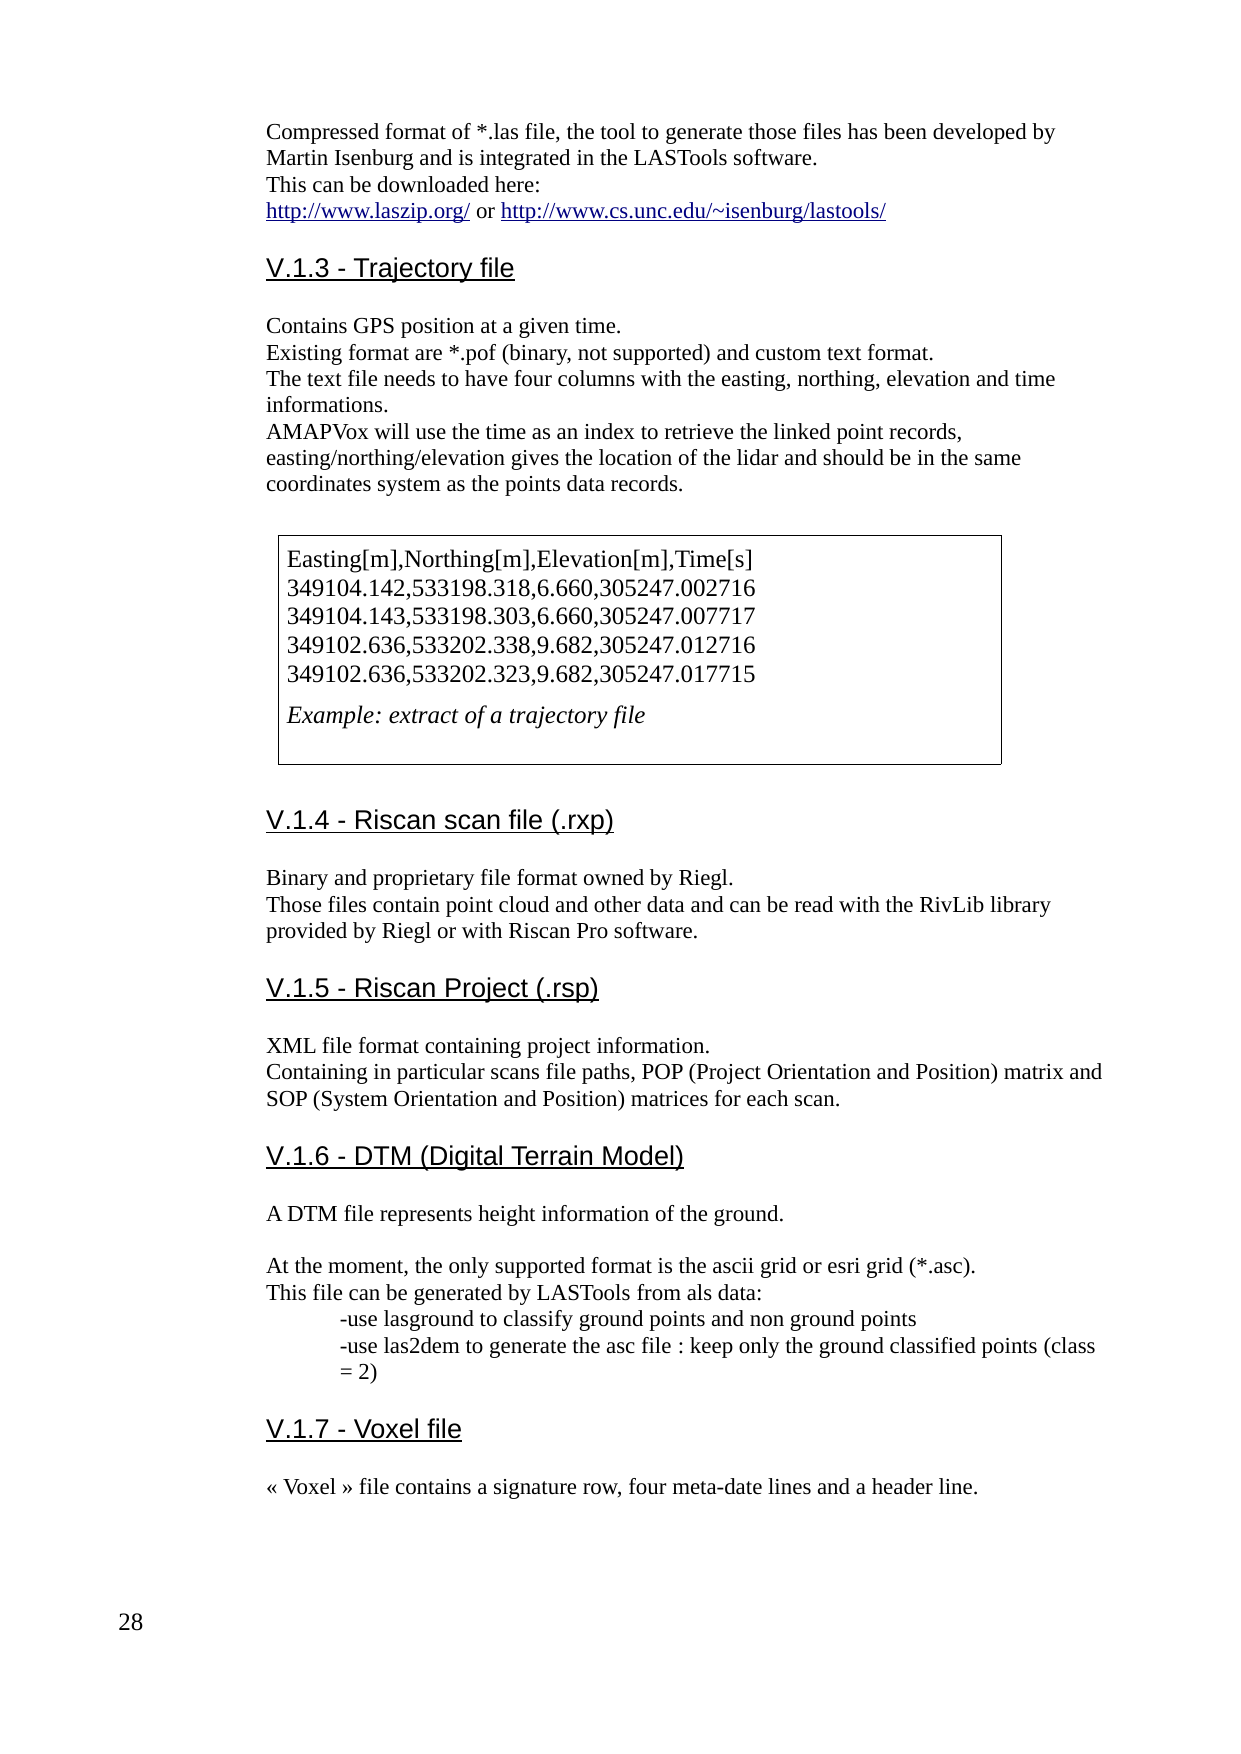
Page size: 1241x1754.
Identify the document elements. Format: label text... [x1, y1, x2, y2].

text 349104.142,533198.318,6.660,305247.002716 [287, 573, 992, 601]
text The text file needs to have four columns with the easting, northing, elevation and time informations. [266, 365, 1122, 418]
text « Voxel » file contains a signature row, four meta-date lines and a header line. [266, 1473, 1122, 1499]
text Contains GPS position at a given time. [266, 312, 1122, 339]
text Binary and proprietary file format owned by Riegl. [266, 864, 1122, 891]
text This file can be generated by LASTools from als data: [266, 1279, 1122, 1305]
text Those files contain point cloud and other data and can be read with the RivLib library provided by Riegl or with Riscan Pro software. [266, 891, 1122, 943]
text XML file format containing project information. [266, 1032, 1122, 1058]
text This can be downloaded here: [266, 171, 1122, 197]
text 349102.636,533202.338,9.682,305247.012716 [287, 630, 992, 659]
subtitle V.1.4 - Riscan scan file (.rxp) [266, 804, 1122, 836]
text Compressed format of *.las file, the tool to generate those files has been developed by Martin Isenburg and is integrated in the LASTools software. [266, 118, 1122, 171]
text A DTM file represents height information of the ground. [266, 1200, 1122, 1226]
text http://www.laszip.org/ or http://www.cs.unc.edu/~isenburg/lastools/ [266, 197, 1122, 223]
subtitle V.1.3 - Trajectory file [266, 252, 1122, 283]
text Easting[m],Northing[m],Elevation[m],Time[s] [287, 544, 992, 573]
subtitle V.1.7 - Voxel file [266, 1413, 1122, 1444]
text 349102.636,533202.323,9.682,305247.017715 [287, 659, 992, 688]
text Example: extract of a trajectory file [287, 700, 992, 729]
subtitle V.1.6 - DTM (Digital Terrain Model) [266, 1140, 1122, 1171]
text -use las2dem to generate the asc file : keep only the ground classified points (class = 2) [266, 1332, 1122, 1384]
text Existing format are *.pof (binary, not supported) and custom text format. [266, 339, 1122, 365]
text Containing in particular scans file paths, POP (Project Orientation and Position) matrix and SOP (System Orientation and Position) matrices for each scan. [266, 1058, 1122, 1111]
text 349104.143,533198.303,6.660,305247.007717 [287, 601, 992, 630]
subtitle V.1.5 - Riscan Project (.rsp) [266, 972, 1122, 1003]
text AMAPVox will use the time as an index to retrieve the linked point records, easting/northing/elevation gives the location of the lidar and should be in the same coordinates system as the points data records. [266, 418, 1122, 497]
text -use lasground to classify ground points and non ground points [266, 1305, 1122, 1332]
text At the moment, the only supported format is the ascii grid or esri grid (*.asc). [266, 1253, 1122, 1279]
